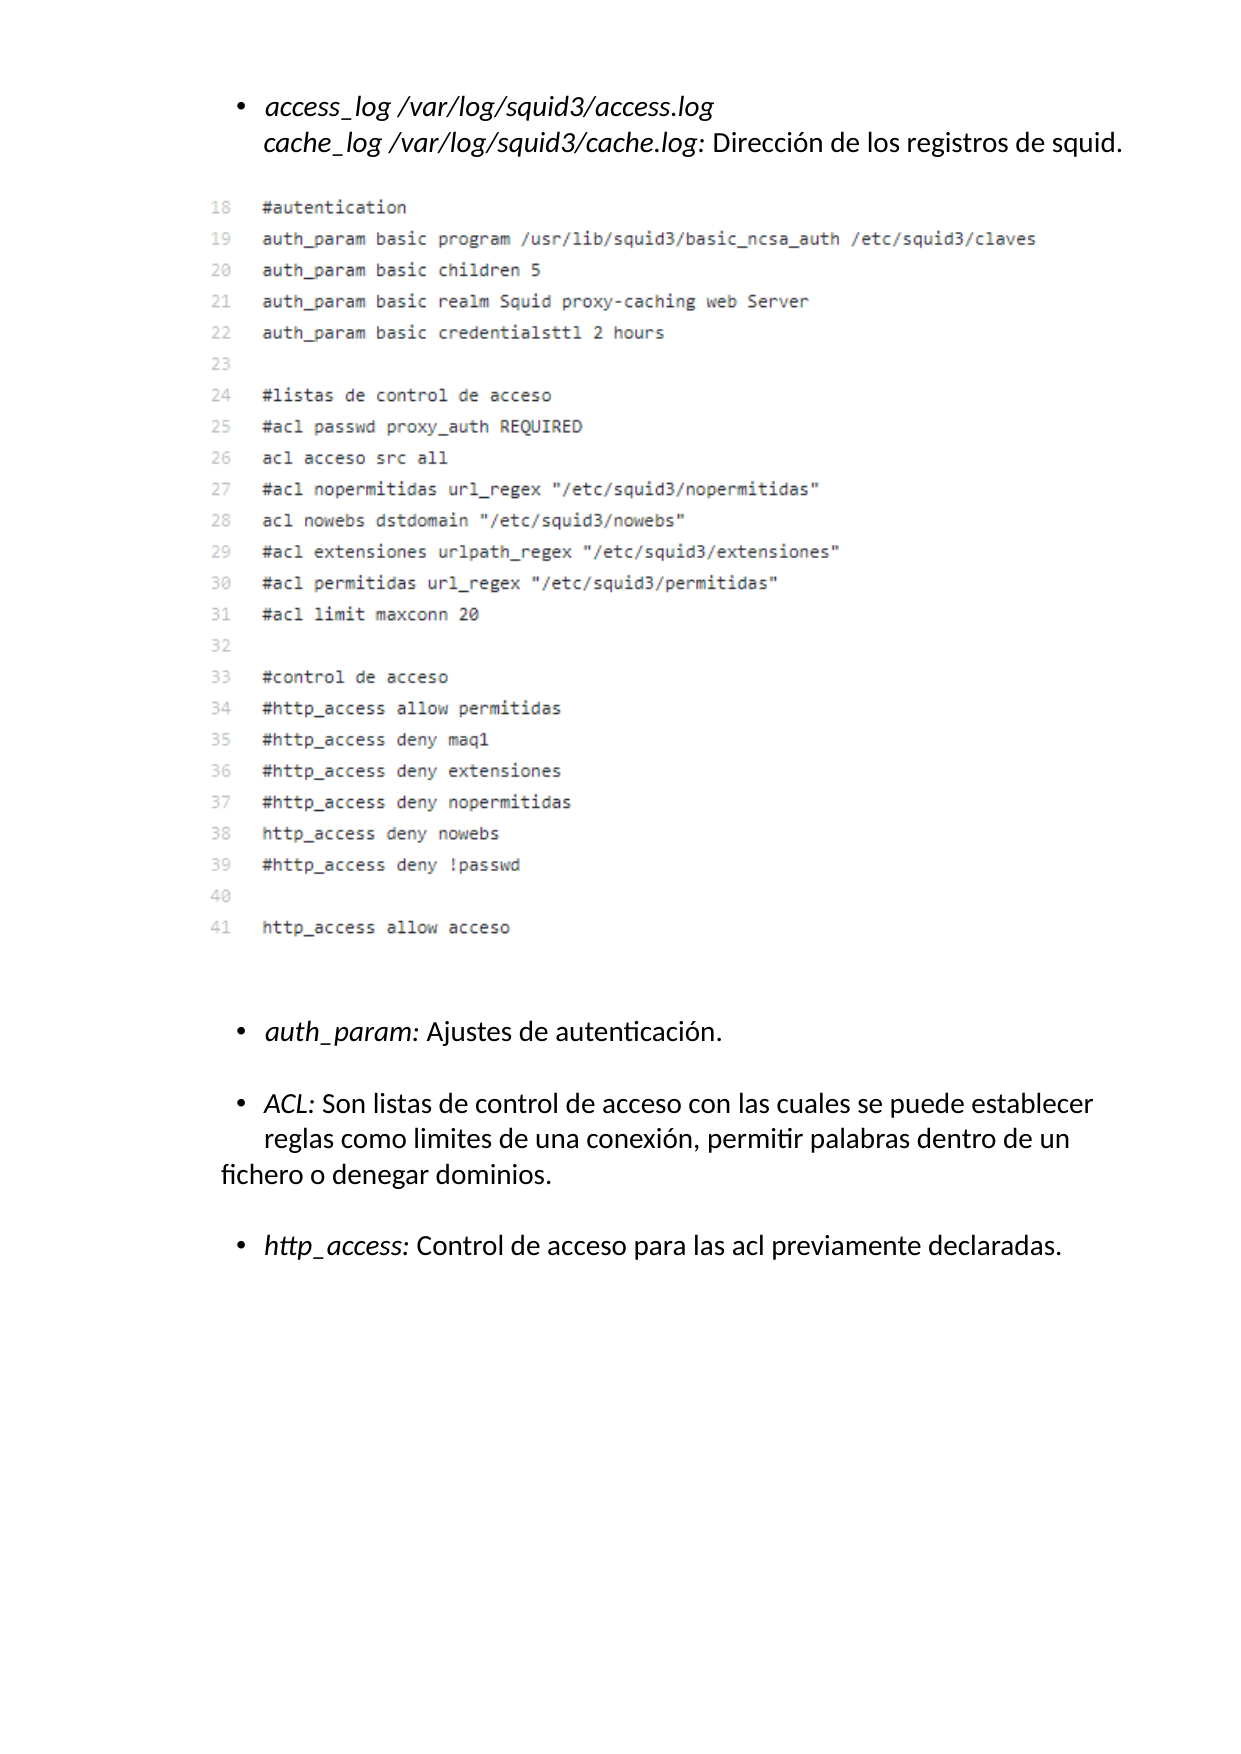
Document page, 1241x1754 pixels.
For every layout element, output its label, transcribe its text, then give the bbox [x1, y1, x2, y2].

list auth_param: Ajustes de autenticación. [191, 1013, 1152, 1049]
picture [196, 195, 1044, 943]
list cache_log /var/log/squid3/cache.log: Dirección de los registros de squid. [191, 124, 1152, 160]
list ACL: Son listas de control de acceso con las cuales se puede establecer reglas como limites de una conexión, permitir palabras dentro de un fichero o denegar dominios. [191, 1085, 1152, 1192]
list access_log /var/log/squid3/access.log [191, 88, 1152, 124]
list http_access: Control de acceso para las acl previamente declaradas. [191, 1227, 1152, 1263]
